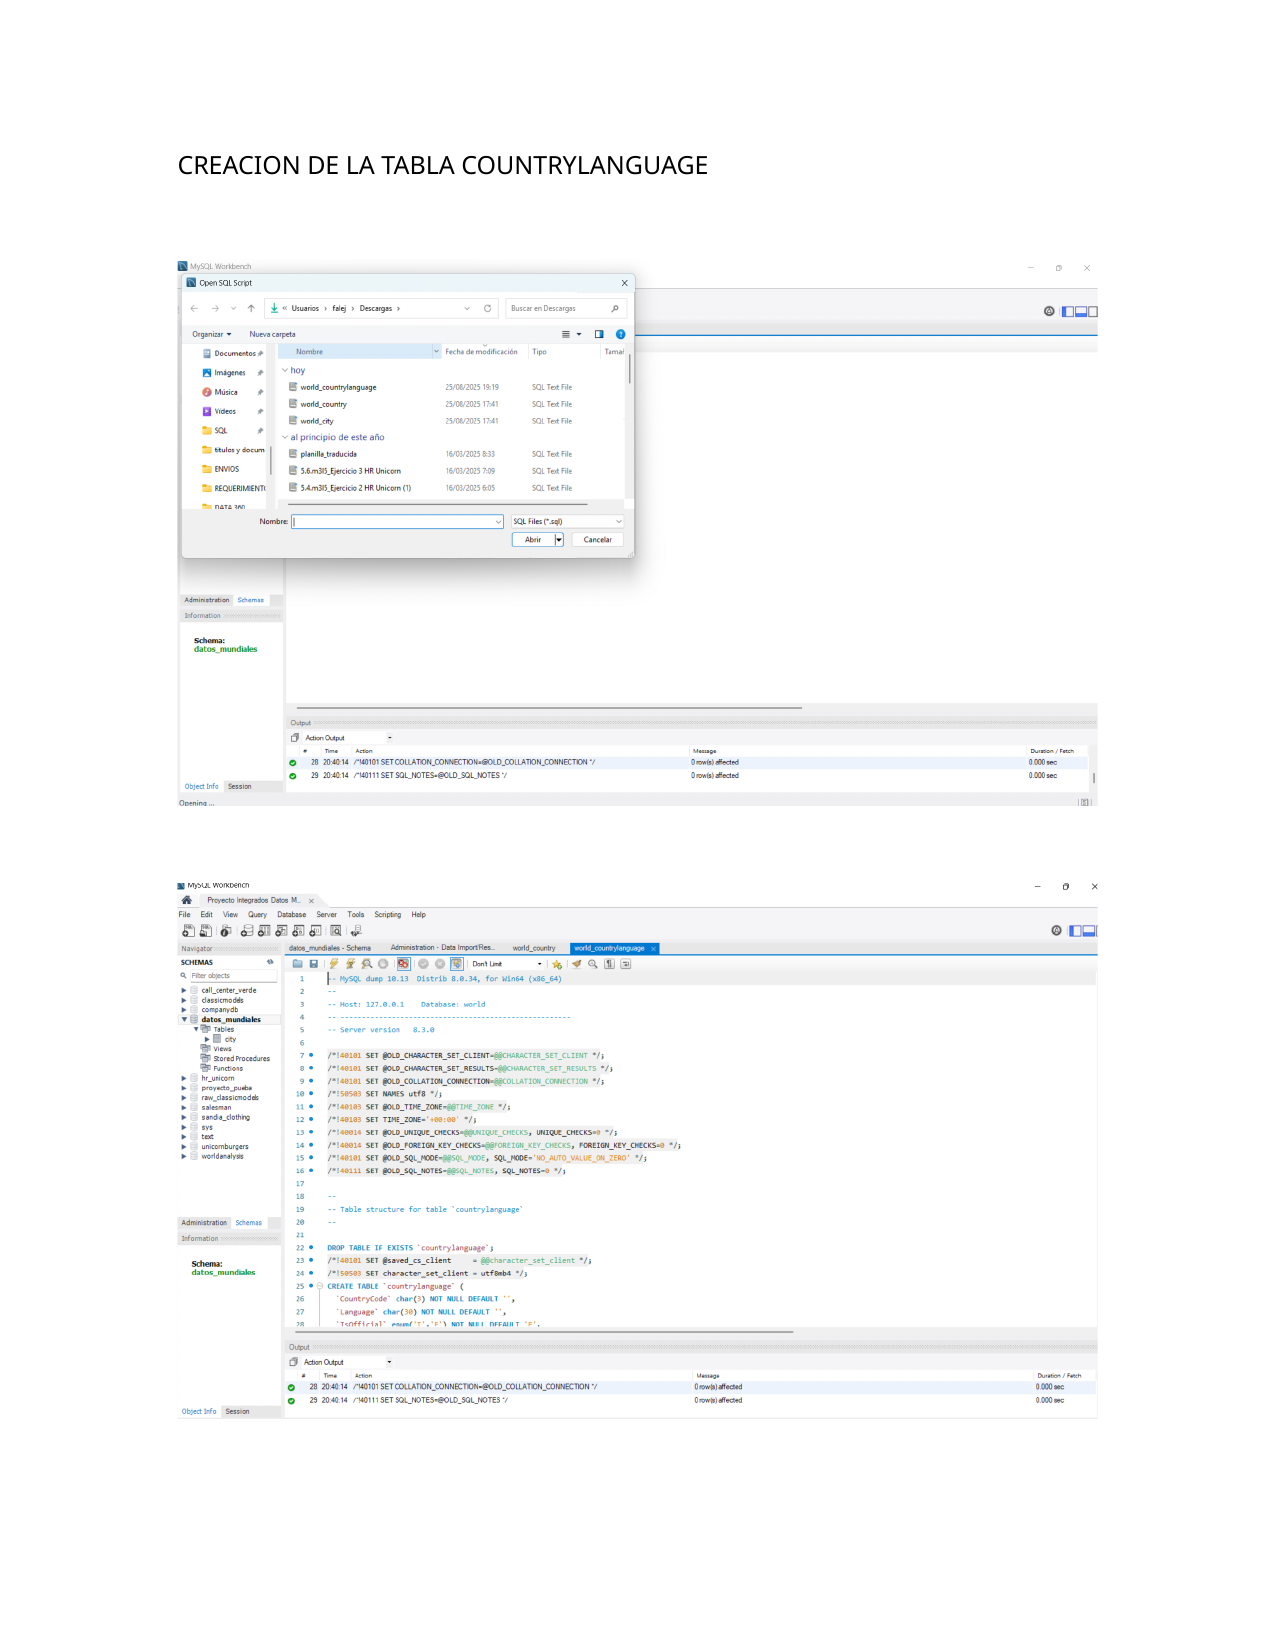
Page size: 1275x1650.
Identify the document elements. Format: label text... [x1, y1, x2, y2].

text CREACION DE LA TABLA COUNTRYLANGUAGE [177, 148, 1098, 182]
